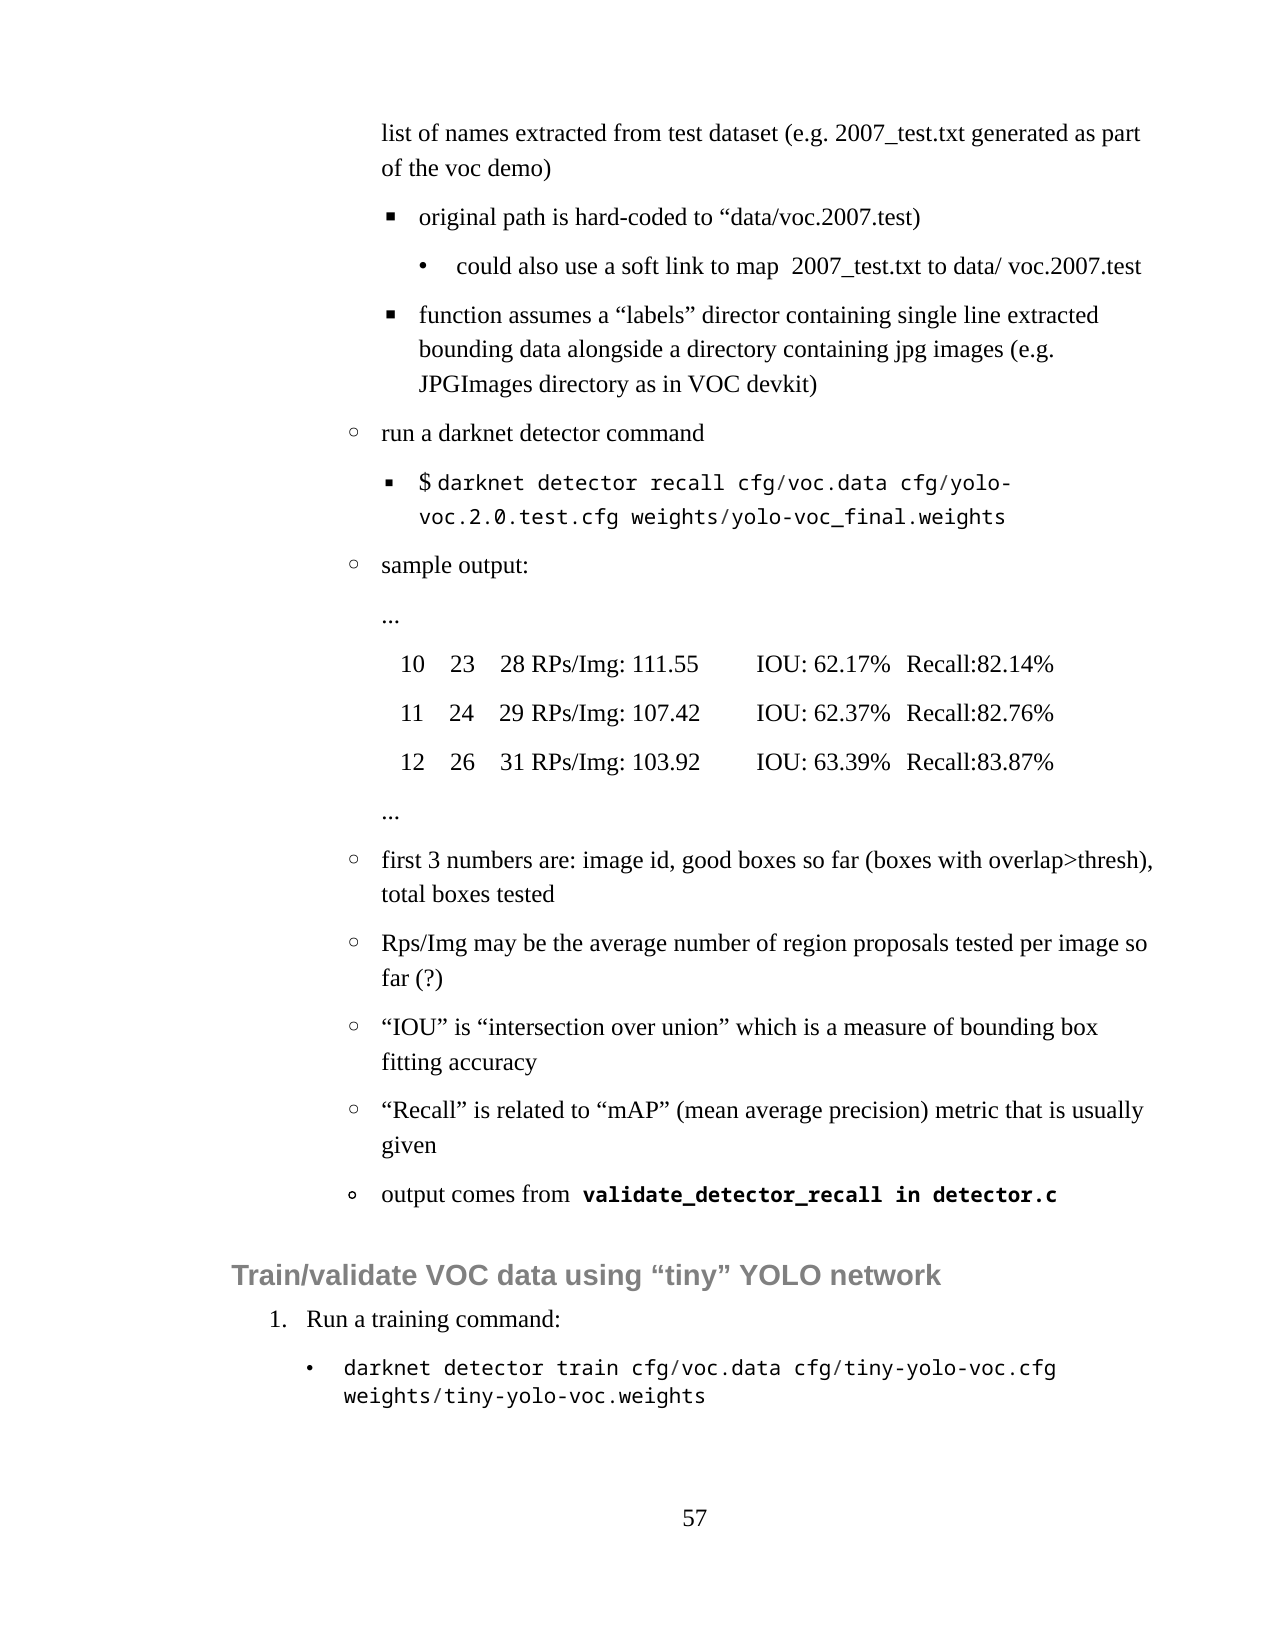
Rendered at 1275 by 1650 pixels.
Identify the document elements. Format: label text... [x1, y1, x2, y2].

list first 3 numbers are: image id, good boxes so far (boxes with overlap>thresh), total boxes tested [344, 845, 1158, 908]
subtitle Train/validate VOC data using “tiny” YOLO network [231, 1258, 1158, 1291]
list $ darknet detector recall cfg/voc.data cfg/yolo-voc.2.0.test.cfg weights/yolo-voc_final.weights [381, 467, 1158, 530]
list Run a training command: [269, 1304, 1158, 1332]
list darknet detector train cfg/voc.data cfg/tiny-yolo-voc.cfg weights/tiny-yolo-voc.weights [306, 1353, 1158, 1410]
list Rps/Img may be the average number of region proposals tested per image so far (?) [344, 928, 1158, 992]
list ... [344, 600, 1158, 628]
list sample output: [344, 551, 1158, 579]
list list of names extracted from test dataset (e.g. 2007_test.txt generated as part of the voc demo) [344, 118, 1158, 181]
list “Recall” is related to “mAP” (mean average precision) metric that is usually given [344, 1096, 1158, 1159]
list function assumes a “labels” director containing single line extracted bounding data alongside a directory containing jpg images (e.g. JPGImages directory as in VOC devkit) [381, 300, 1158, 397]
text ... [381, 796, 1158, 825]
list could also use a soft link to map 2007_test.txt to data/ voc.2007.test [419, 251, 1158, 279]
list output comes from validate_detector_recall in detector.c [344, 1179, 1158, 1209]
list run a darknet detector command [344, 418, 1158, 447]
list “IOU” is “intersection over union” which is a measure of bounding box fitting accuracy [344, 1012, 1158, 1075]
text 11 24 29 RPs/Img: 107.42 IOU: 62.37% Recall:82.76% [381, 698, 1158, 727]
list original path is hard-coded to “data/voc.2007.test) [381, 202, 1158, 230]
text 10 23 28 RPs/Img: 111.55 IOU: 62.17% Recall:82.14% [381, 649, 1158, 677]
text 12 26 31 RPs/Img: 103.92 IOU: 63.39% Recall:83.87% [381, 747, 1158, 776]
